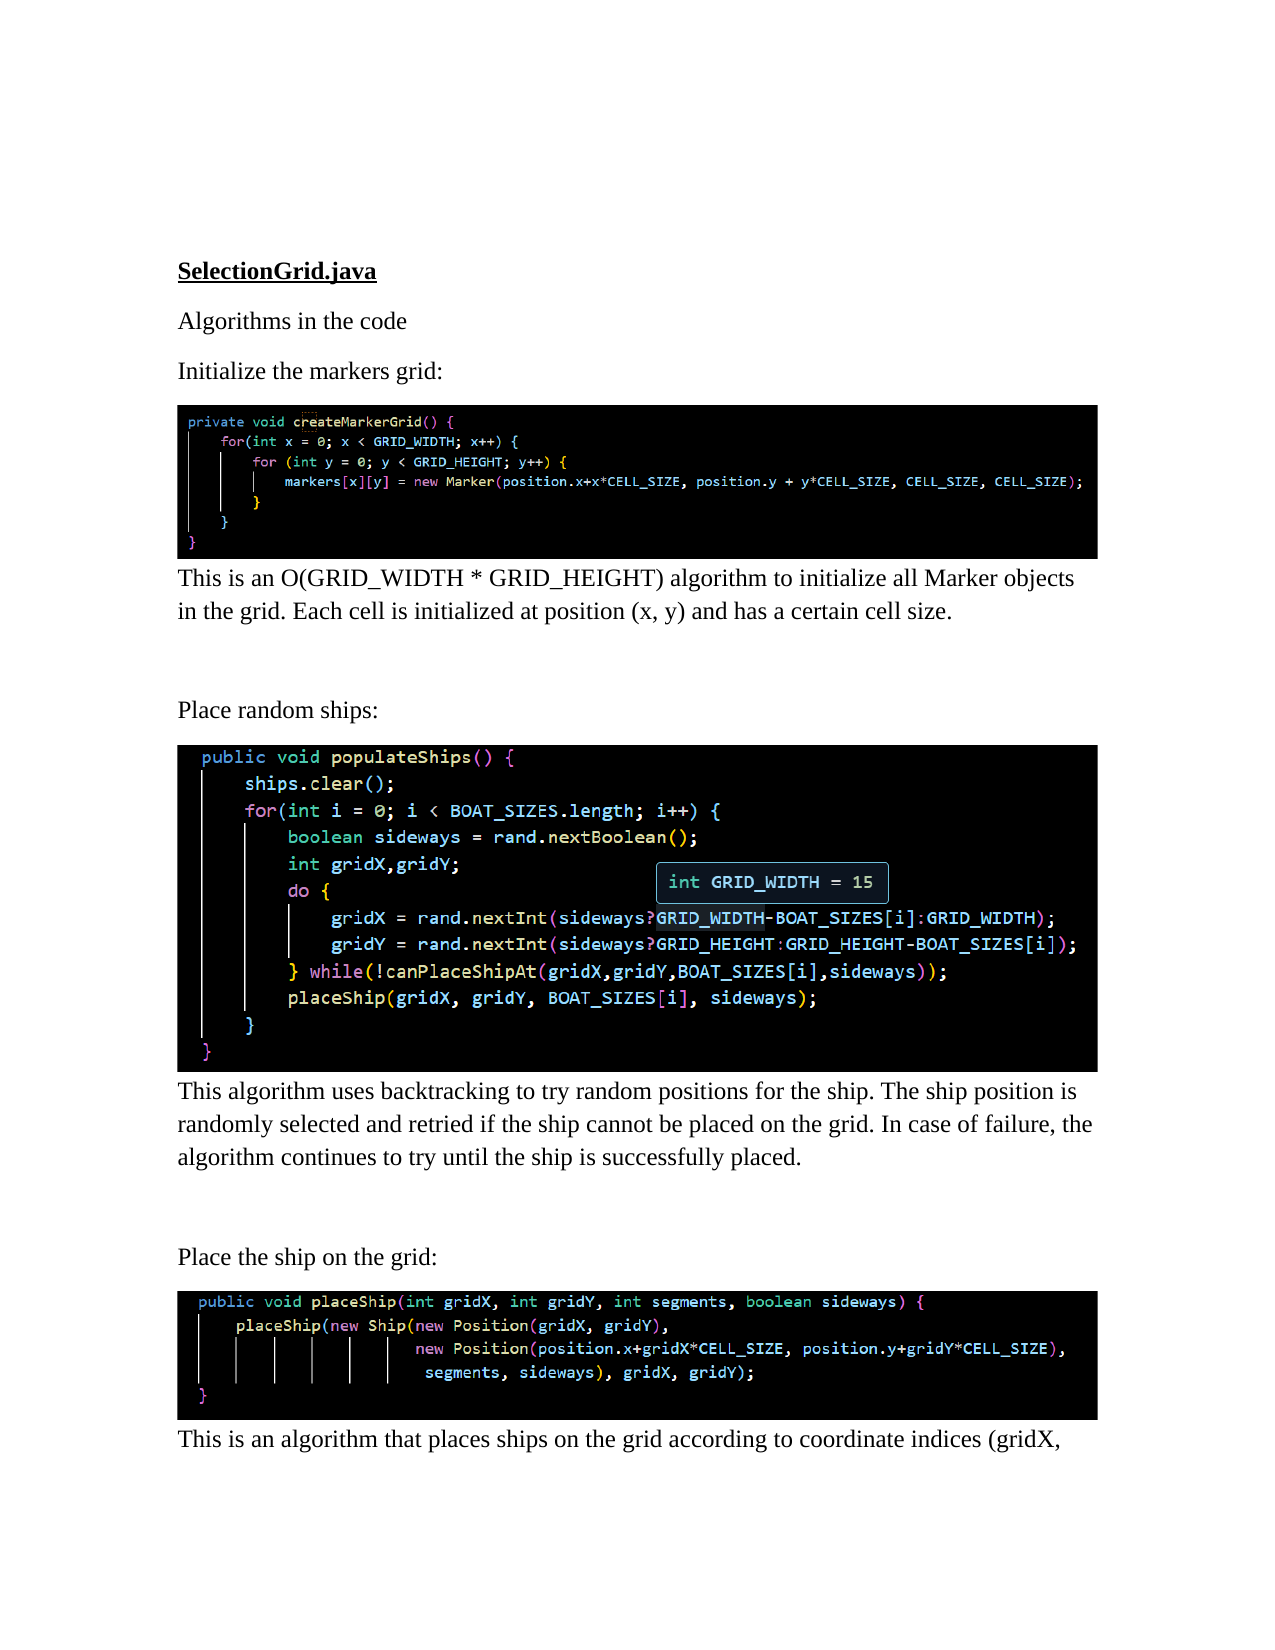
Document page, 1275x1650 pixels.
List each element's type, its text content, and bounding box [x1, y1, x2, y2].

text Place the ship on the grid: [177, 1242, 1098, 1271]
text This algorithm uses backtracking to try random positions for the ship. The ship position is randomly selected and retried if the ship cannot be placed on the grid. In case of failure, the algorithm continues to try until the ship is successfully placed. [177, 1072, 1098, 1171]
text SelectionGrid.java [177, 256, 1098, 285]
text This is an algorithm that places ships on the grid according to coordinate indices (gridX, [177, 1420, 1098, 1453]
text Algorithms in the code [177, 306, 1098, 335]
text Place random ships: [177, 695, 1098, 724]
text Initialize the markers grid: [177, 356, 1098, 384]
text This is an O(GRID_WIDTH * GRID_HEIGHT) algorithm to initialize all Marker objects in the grid. Each cell is initialized at position (x, y) and has a certain cell size. [177, 559, 1098, 624]
